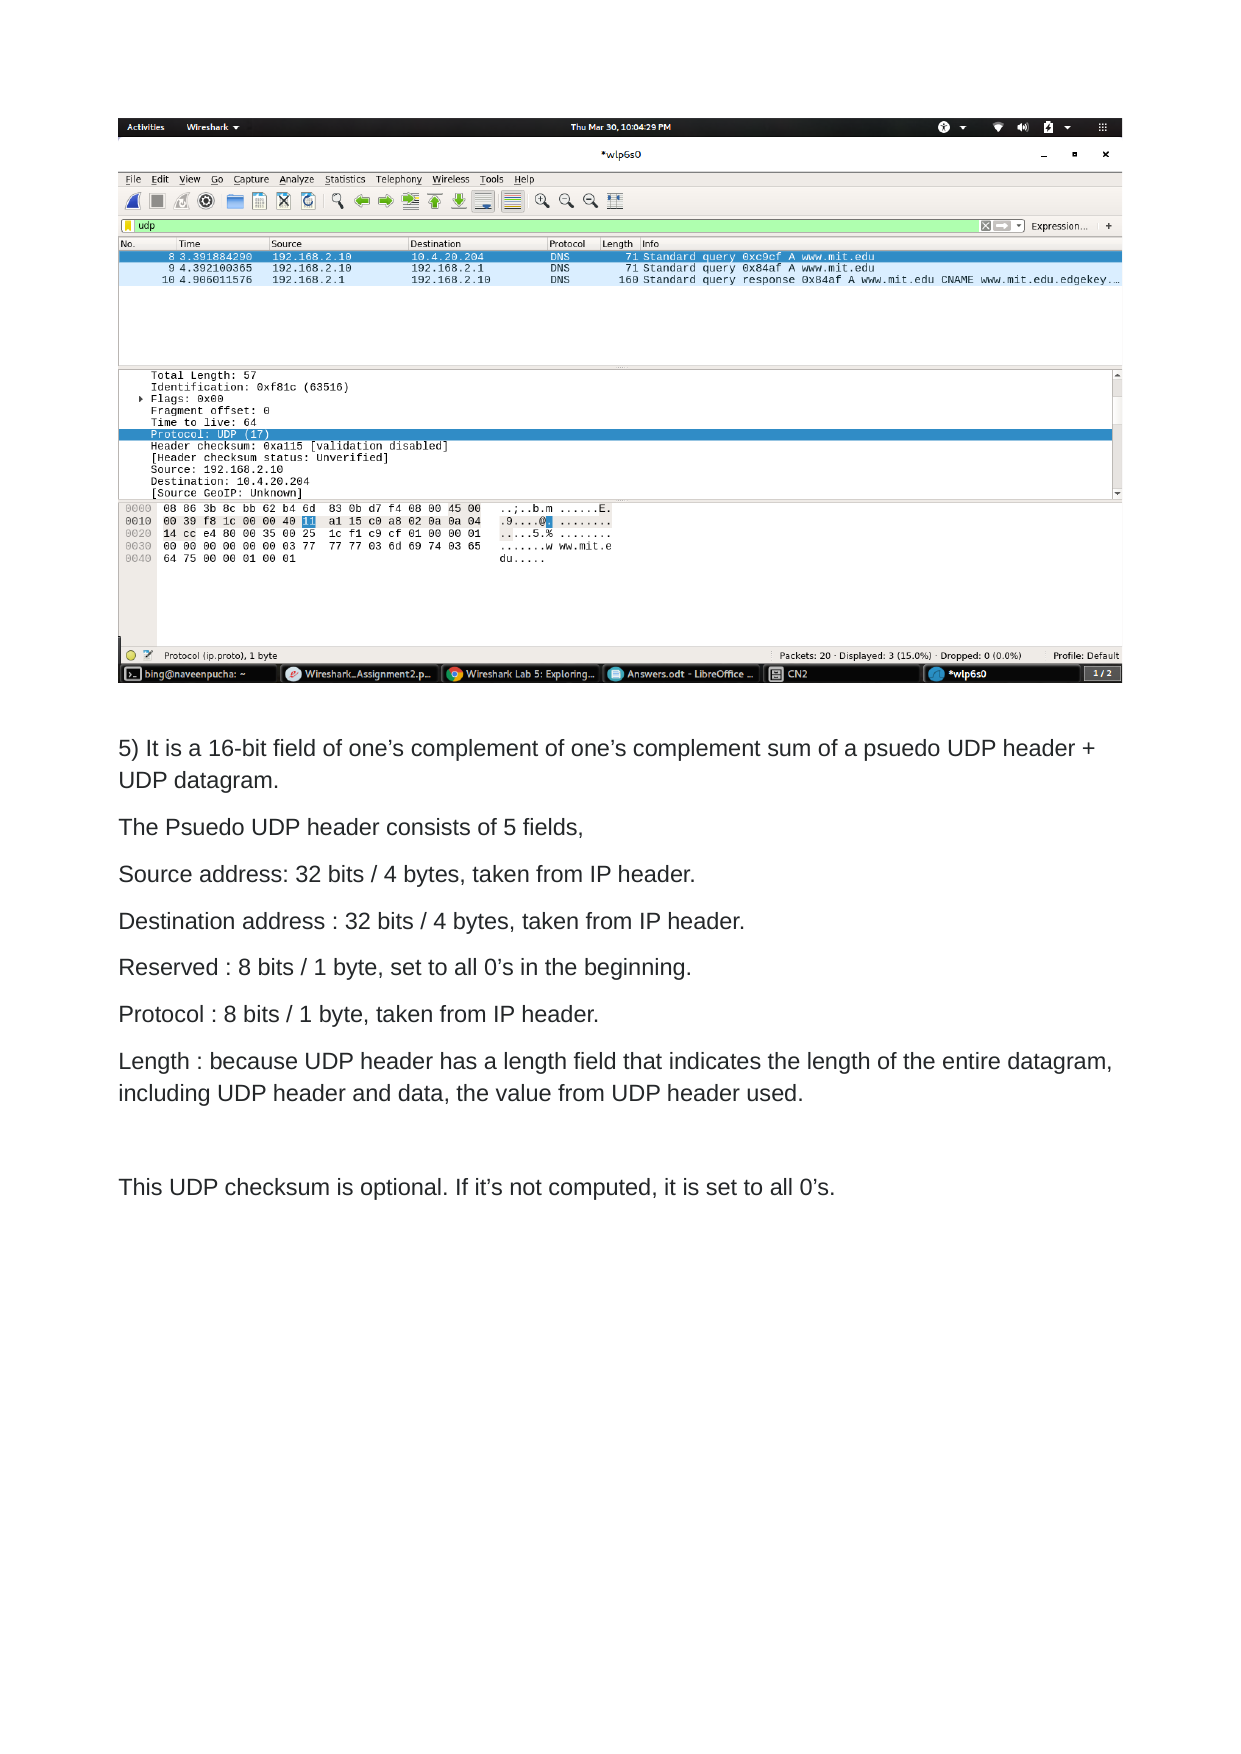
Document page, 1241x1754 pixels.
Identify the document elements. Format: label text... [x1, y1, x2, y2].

text Source address: 32 bits / 4 bytes, taken from IP header. [118, 860, 1122, 887]
text Reserved : 8 bits / 1 byte, set to all 0’s in the beginning. [118, 954, 1122, 981]
text Length : because UDP header has a length field that indicates the length of the entire datagram, including UDP header and data, the value from UDP header used. [118, 1047, 1122, 1106]
text This UDP checksum is optional. If it’s not computed, it is set to all 0’s. [118, 1173, 1122, 1200]
text Protocol : 8 bits / 1 byte, taken from IP header. [118, 1001, 1122, 1027]
picture [118, 118, 1123, 683]
text The Psuedo UDP header consists of 5 fields, [118, 813, 1122, 840]
text Destination address : 32 bits / 4 bytes, taken from IP header. [118, 907, 1122, 934]
text 5) It is a 16-bit field of one’s complement of one’s complement sum of a psuedo UDP header + UDP datagram. [118, 734, 1122, 794]
